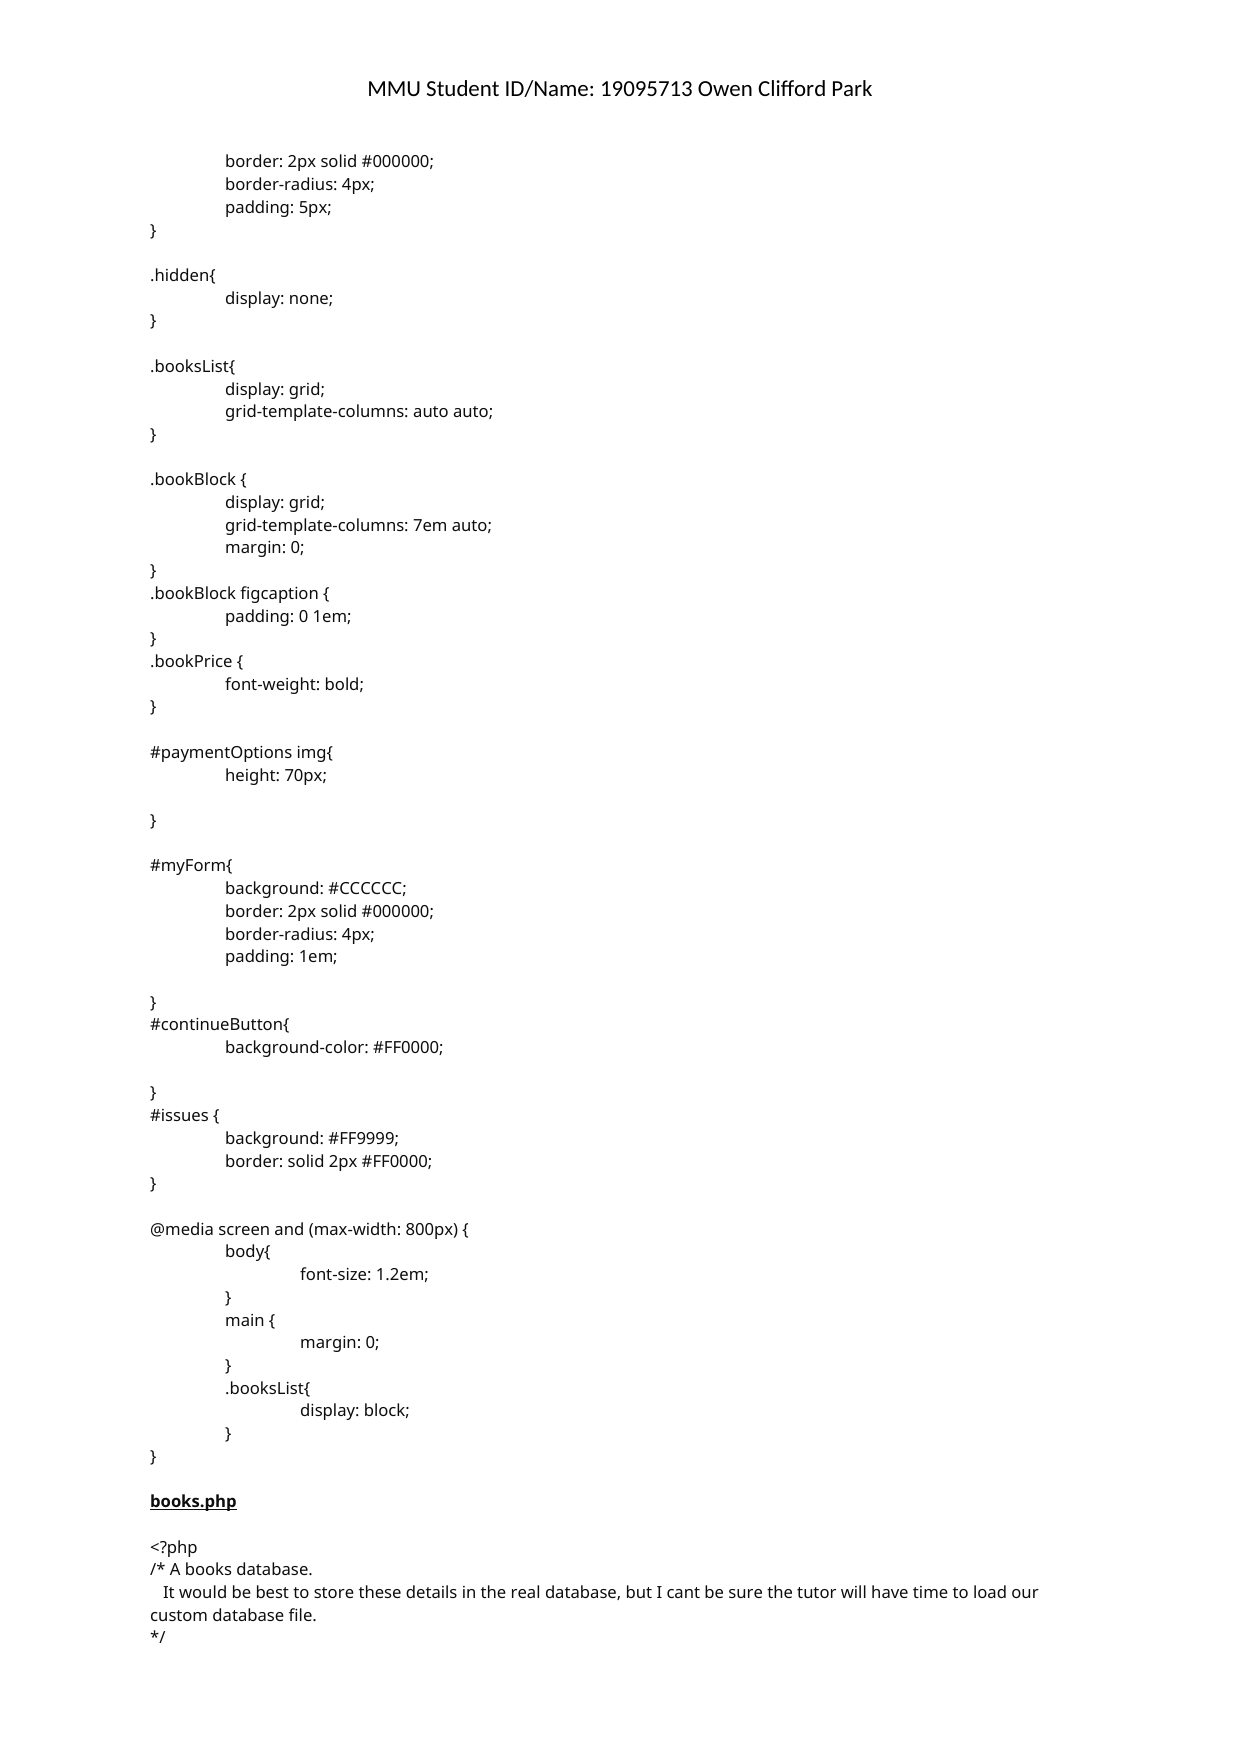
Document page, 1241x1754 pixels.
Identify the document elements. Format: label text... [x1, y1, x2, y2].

text .hidden{ [150, 263, 1090, 286]
text margin: 0; [150, 536, 1090, 559]
text .bookBlock { [150, 468, 1090, 491]
text } [150, 1172, 1090, 1194]
text font-weight: bold; [150, 672, 1090, 695]
text border: 2px solid #000000; [150, 150, 1090, 173]
text padding: 5px; [150, 195, 1090, 218]
text } [150, 990, 1090, 1013]
text /* A books database. [150, 1558, 1090, 1581]
text body{ [150, 1240, 1090, 1263]
text padding: 1em; [150, 945, 1090, 967]
text } [150, 1422, 1090, 1444]
text display: grid; [150, 377, 1090, 400]
text padding: 0 1em; [150, 604, 1090, 627]
text } [150, 309, 1090, 332]
text height: 70px; [150, 763, 1090, 786]
text <?php [150, 1535, 1090, 1558]
text .booksList{ [150, 354, 1090, 377]
text books.php [150, 1490, 1090, 1512]
text } [150, 1444, 1090, 1467]
text @media screen and (max-width: 800px) { [150, 1217, 1090, 1240]
text .booksList{ [150, 1376, 1090, 1399]
text grid-template-columns: auto auto; [150, 400, 1090, 422]
text display: grid; [150, 491, 1090, 513]
text } [150, 1285, 1090, 1308]
text } [150, 218, 1090, 241]
text grid-template-columns: 7em auto; [150, 513, 1090, 536]
text .bookPrice { [150, 649, 1090, 672]
text display: none; [150, 286, 1090, 309]
text background: #CCCCCC; [150, 877, 1090, 899]
text It would be best to store these details in the real database, but I cant be sure the tutor will have time to load our custom database file. [150, 1581, 1090, 1626]
text */ [150, 1626, 1090, 1649]
text border-radius: 4px; [150, 173, 1090, 195]
text border-radius: 4px; [150, 922, 1090, 945]
text } [150, 422, 1090, 445]
text } [150, 1081, 1090, 1104]
text .bookBlock figcaption { [150, 581, 1090, 604]
text background-color: #FF0000; [150, 1036, 1090, 1058]
text } [150, 627, 1090, 649]
text font-size: 1.2em; [150, 1263, 1090, 1285]
text #continueButton{ [150, 1013, 1090, 1036]
text background: #FF9999; [150, 1126, 1090, 1149]
text #paymentOptions img{ [150, 740, 1090, 763]
text margin: 0; [150, 1331, 1090, 1353]
text } [150, 559, 1090, 581]
text main { [150, 1308, 1090, 1331]
text } [150, 695, 1090, 718]
text border: solid 2px #FF0000; [150, 1149, 1090, 1172]
text display: block; [150, 1399, 1090, 1422]
text #issues { [150, 1104, 1090, 1126]
text #myForm{ [150, 854, 1090, 877]
text } [150, 808, 1090, 831]
text } [150, 1353, 1090, 1376]
text border: 2px solid #000000; [150, 899, 1090, 922]
